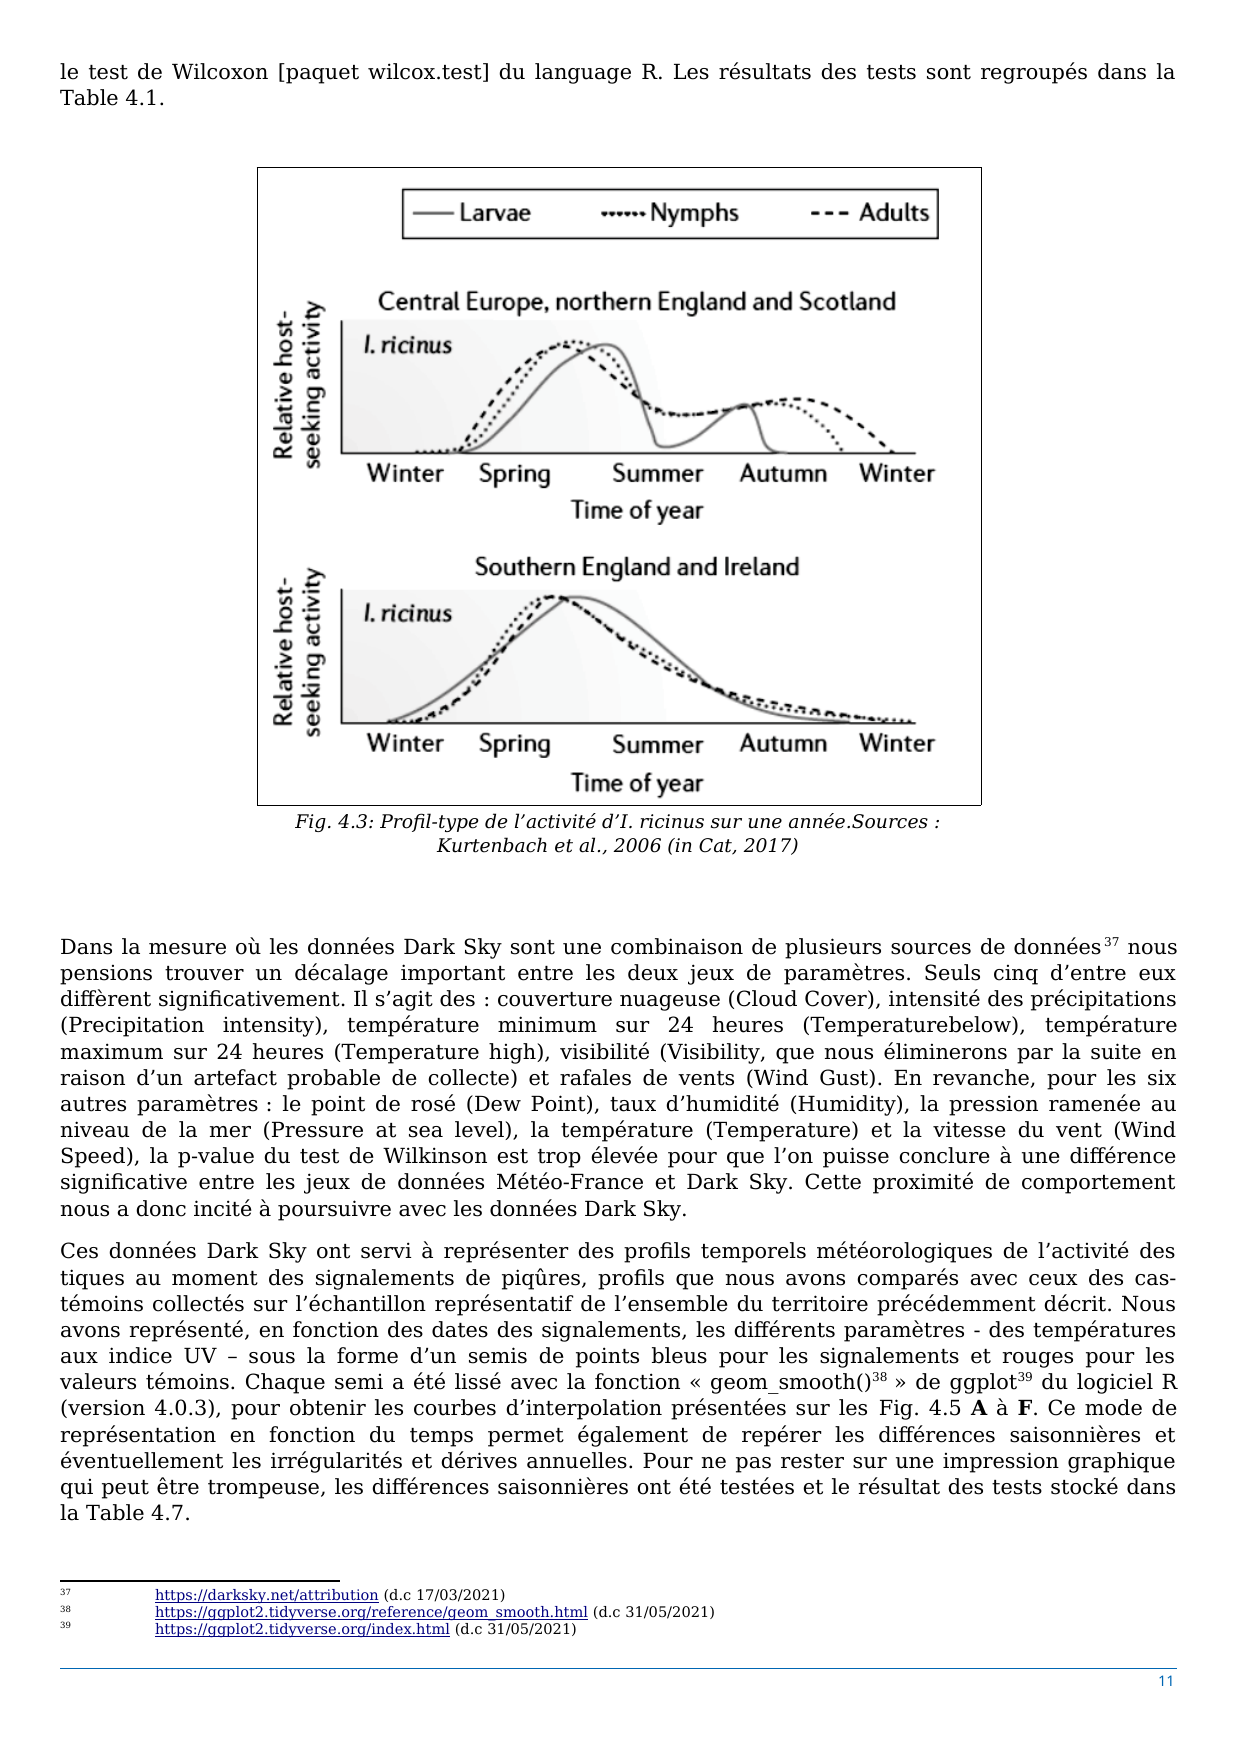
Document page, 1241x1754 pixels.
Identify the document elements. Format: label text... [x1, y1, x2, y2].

text Ces données Dark Sky ont servi à représenter des profils temporels météorologiques de l’activité des tiques au moment des signalements de piqûres, profils que nous avons comparés avec ceux des cas-témoins collectés sur l’échantillon représentatif de l’ensemble du territoire précédemment décrit. Nous avons représenté, en fonction des dates des signalements, les différents paramètres - des températures aux indice UV – sous la forme d’un semis de points bleus pour les signalements et rouges pour les valeurs témoins. Chaque semi a été lissé avec la fonction « geom_smooth() » de ggplot du logiciel R (version 4.0.3), pour obtenir les courbes d’interpolation présentées sur les Fig. 4.5 A à F. Ce mode de représentation en fonction du temps permet également de repérer les différences saisonnières et éventuellement les irrégularités et dérives annuelles. Pour ne pas rester sur une impression graphique qui peut être trompeuse, les différences saisonnières ont été testées et le résultat des tests stocké dans la Table 4.7. [60, 1239, 1177, 1525]
text le test de Wilcoxon [paquet wilcox.test] du language R. Les résultats des tests sont regroupés dans la Table 4.1. [60, 60, 1177, 110]
text https://ggplot2.tidyverse.org/index.html (d.c 31/05/2021) [60, 1621, 1177, 1638]
text https://darksky.net/attribution (d.c 17/03/2021) [60, 1587, 1177, 1604]
text https://ggplot2.tidyverse.org/reference/geom_smooth.html (d.c 31/05/2021) [60, 1604, 1177, 1621]
text Fig. 4.3: Profil-type de l’activité d’I. ricinus sur une année.Sources : Kurtenbach et al., 2006 (in Cat, 2017) [257, 806, 981, 857]
text Dans la mesure où les données Dark Sky sont une combinaison de plusieurs sources de données nous pensions trouver un décalage important entre les deux jeux de paramètres. Seuls cinq d’entre eux diffèrent significativement. Il s’agit des : couverture nuageuse (Cloud Cover), intensité des précipitations (Precipitation intensity), température minimum sur 24 heures (Temperaturebelow), température maximum sur 24 heures (Temperature high), visibilité (Visibility, que nous éliminerons par la suite en raison d’un artefact probable de collecte) et rafales de vents (Wind Gust). En revanche, pour les six autres paramètres : le point de rosé (Dew Point), taux d’humidité (Humidity), la pression ramenée au niveau de la mer (Pressure at sea level), la température (Temperature) et la vitesse du vent (Wind Speed), la p-value du test de Wilkinson est trop élevée pour que l’on puisse conclure à une différence significative entre les jeux de données Météo-France et Dark Sky. Cette proximité de comportement nous a donc incité à poursuivre avec les données Dark Sky. [60, 935, 1177, 1221]
